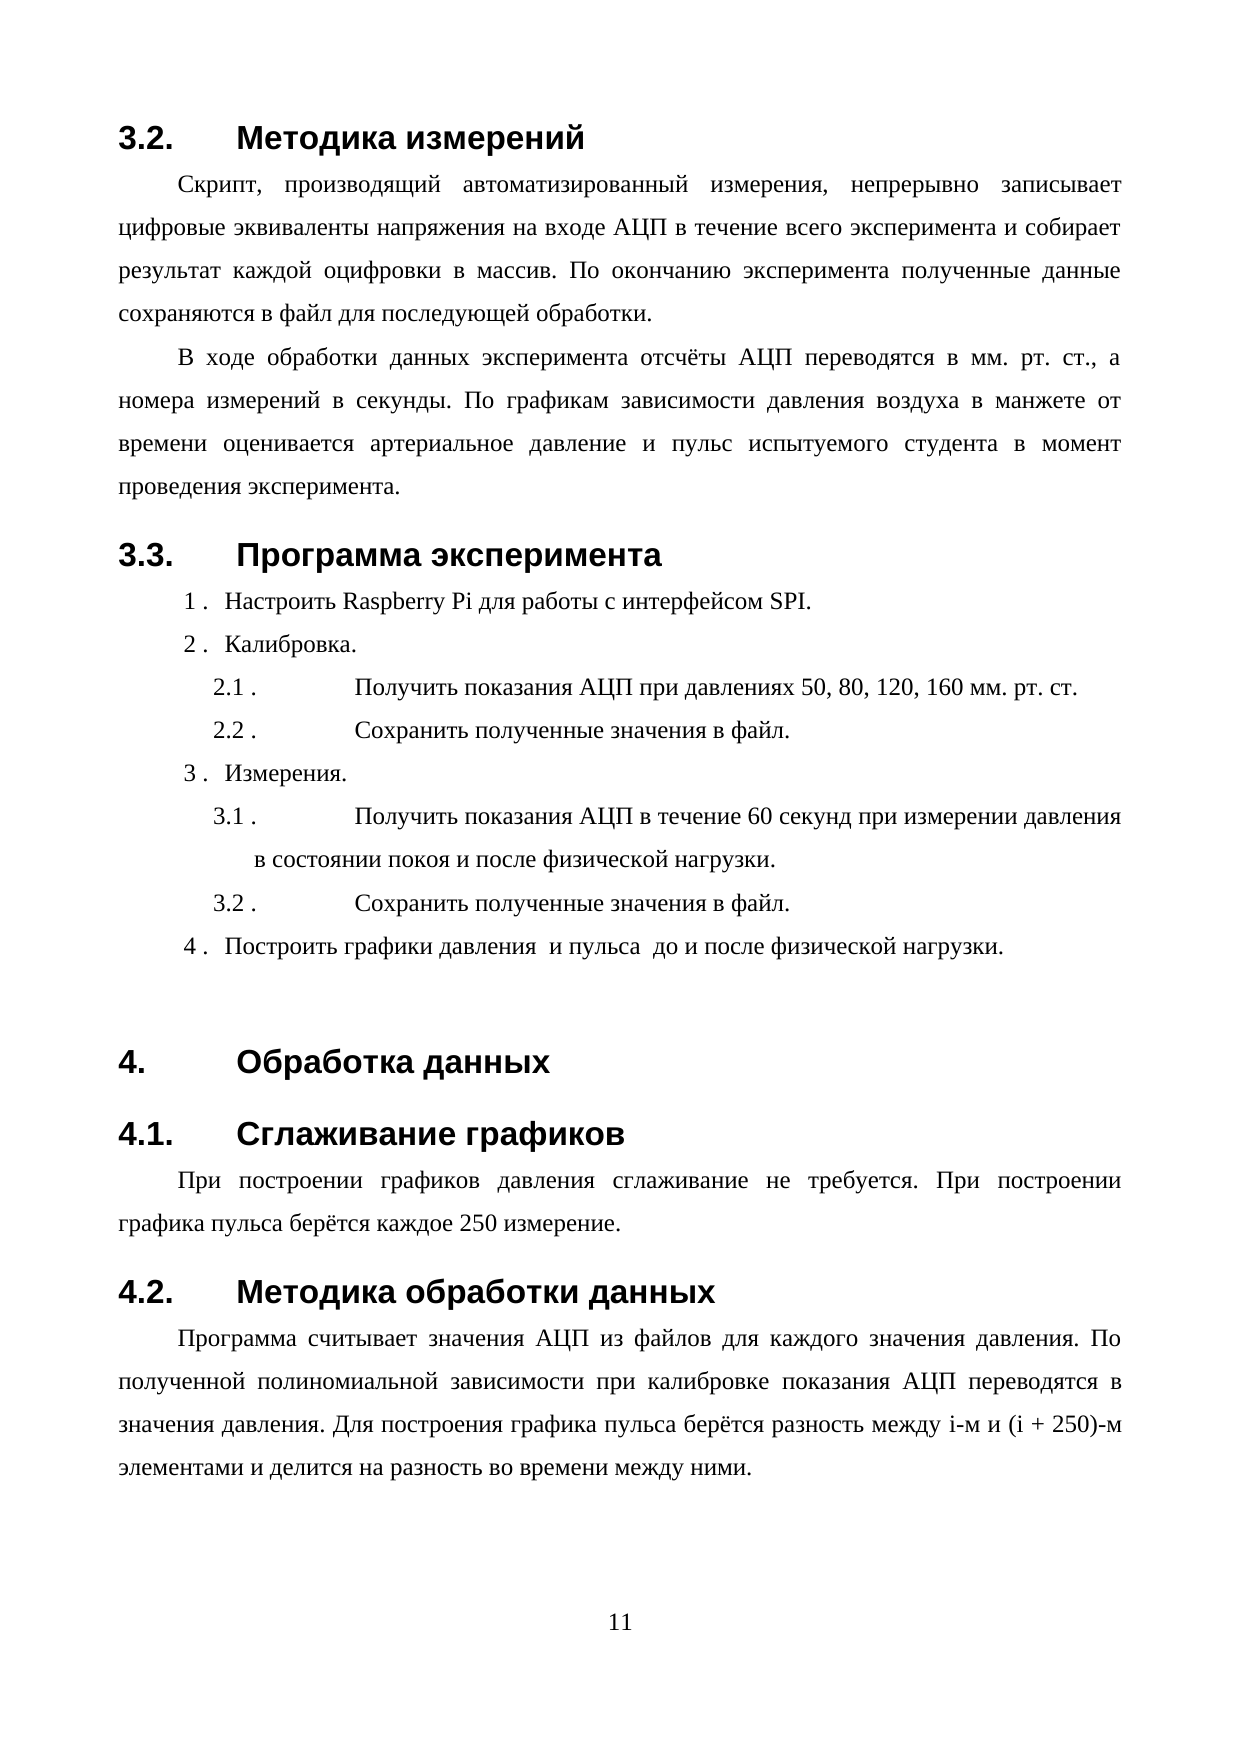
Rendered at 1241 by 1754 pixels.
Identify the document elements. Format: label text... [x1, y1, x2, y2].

list Получить показания АЦП при давлениях 50, 80, 120, 160 мм. рт. ст. [207, 672, 1122, 701]
subtitle Программа эксперимента [118, 535, 1122, 573]
text Скрипт, производящий автоматизированный измерения, непрерывно записывает цифровые эквиваленты напряжения на входе АЦП в течение всего эксперимента и собирает результат каждой оцифровки в массив. По окончанию эксперимента полученные данные сохраняются в файл для последующей обработки. [118, 169, 1122, 327]
list Настроить Raspberry Pi для работы с интерфейсом SPI. [177, 586, 1122, 614]
list Измерения. [177, 758, 1122, 787]
text При построении графиков давления сглаживание не требуется. При построении графика пульса берётся каждое 250 измерение. [118, 1165, 1122, 1237]
list Сохранить полученные значения в файл. [207, 715, 1122, 744]
text Программа считывает значения АЦП из файлов для каждого значения давления. По полученной полиномиальной зависимости при калибровке показания АЦП переводятся в значения давления. Для построения графика пульса берётся разность между i-м и (i + 250)-м элементами и делится на разность во времени между ними. [118, 1323, 1122, 1481]
subtitle Обработка данных [118, 1042, 1122, 1081]
subtitle Сглаживание графиков [118, 1114, 1122, 1152]
list Сохранить полученные значения в файл. [207, 888, 1122, 916]
list Калибровка. [177, 629, 1122, 658]
subtitle Методика измерений [118, 118, 1122, 157]
list Получить показания АЦП в течение 60 секунд при измерении давления в состоянии покоя и после физической нагрузки. [207, 801, 1122, 873]
text В ходе обработки данных эксперимента отсчёты АЦП переводятся в мм. рт. ст., а номера измерений в секунды. По графикам зависимости давления воздуха в манжете от времени оценивается артериальное давление и пульс испытуемого студента в момент проведения эксперимента. [118, 342, 1122, 500]
list Построить графики давления и пульса до и после физической нагрузки. [177, 931, 1122, 959]
subtitle Методика обработки данных [118, 1272, 1122, 1310]
